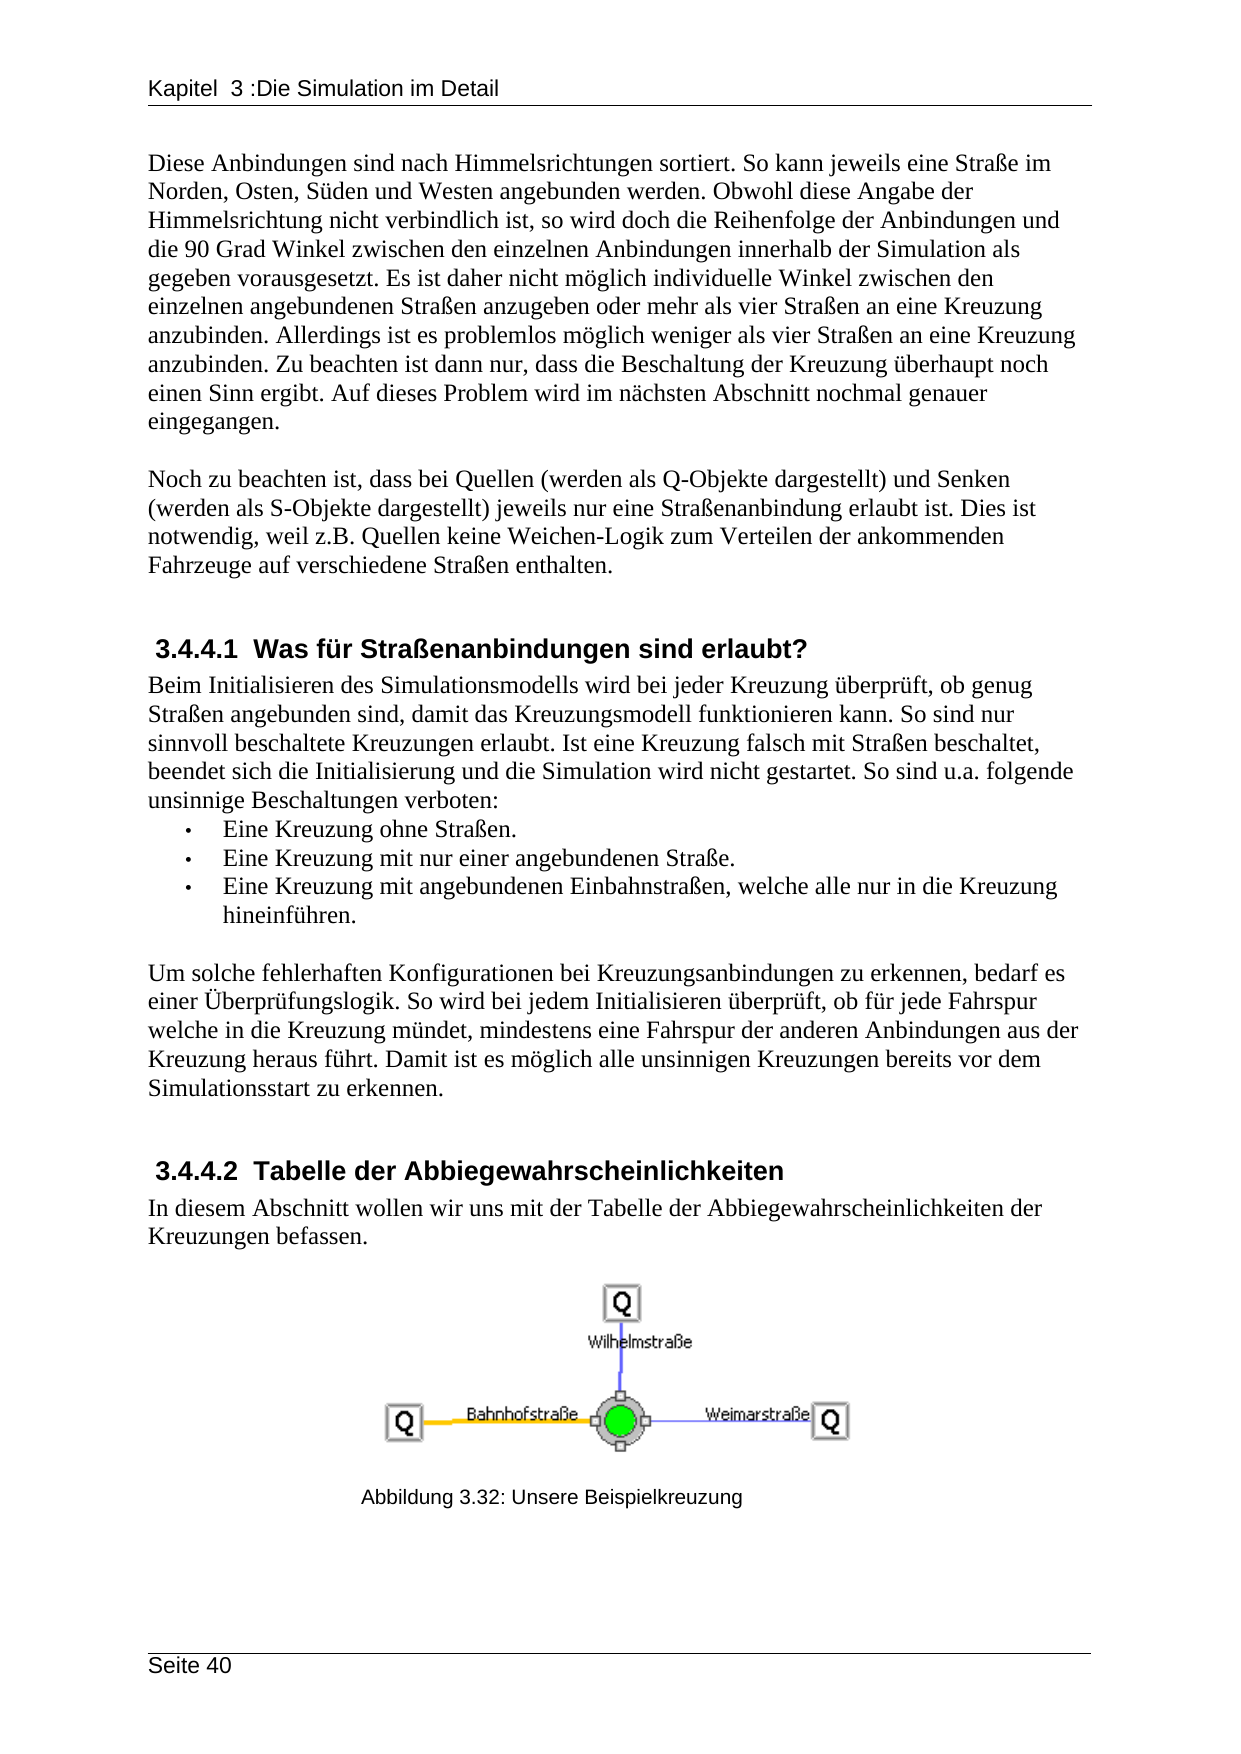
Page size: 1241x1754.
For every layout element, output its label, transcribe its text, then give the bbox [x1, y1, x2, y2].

text Diese Anbindungen sind nach Himmelsrichtungen sortiert. So kann jeweils eine Straße im Norden, Osten, Süden und Westen angebunden werden. Obwohl diese Angabe der Himmelsrichtung nicht verbindlich ist, so wird doch die Reihenfolge der Anbindungen und die 90 Grad Winkel zwischen den einzelnen Anbindungen innerhalb der Simulation als gegeben vorausgesetzt. Es ist daher nicht möglich individuelle Winkel zwischen den einzelnen angebundenen Straßen anzugeben oder mehr als vier Straßen an eine Kreuzung anzubinden. Allerdings ist es problemlos möglich weniger als vier Straßen an eine Kreuzung anzubinden. Zu beachten ist dann nur, dass die Beschaltung der Kreuzung überhaupt noch einen Sinn ergibt. Auf dieses Problem wird im nächsten Abschnitt nochmal genauer eingegangen. [148, 148, 1092, 435]
subtitle Tabelle der Abbiegewahrscheinlichkeiten [148, 1155, 1092, 1186]
text Noch zu beachten ist, dass bei Quellen (werden als Q-Objekte dargestellt) und Senken (werden als S-Objekte dargestellt) jeweils nur eine Straßenanbindung erlaubt ist. Dies ist notwendig, weil z.B. Quellen keine Weichen-Logik zum Verteilen der ankommenden Fahrzeuge auf verschiedene Straßen enthalten. [148, 464, 1092, 579]
subtitle Was für Straßenanbindungen sind erlaubt? [148, 633, 1092, 664]
list Eine Kreuzung mit nur einer angebundenen Straße. [185, 843, 1092, 871]
list Eine Kreuzung mit angebundenen Einbahnstraßen, welche alle nur in die Kreuzung hineinführen. [185, 871, 1092, 929]
text Beim Initialisieren des Simulationsmodells wird bei jeder Kreuzung überprüft, ob genug Straßen angebunden sind, damit das Kreuzungsmodell funktionieren kann. So sind nur sinnvoll beschaltete Kreuzungen erlaubt. Ist eine Kreuzung falsch mit Straßen beschaltet, beendet sich die Initialisierung und die Simulation wird nicht gestartet. So sind u.a. folgende unsinnige Beschaltungen verboten: [148, 670, 1092, 814]
picture [360, 1262, 880, 1485]
text Um solche fehlerhaften Konfigurationen bei Kreuzungsanbindungen zu erkennen, bedarf es einer Überprüfungslogik. So wird bei jedem Initialisieren überprüft, ob für jede Fahrspur welche in die Kreuzung mündet, mindestens eine Fahrspur der anderen Anbindungen aus der Kreuzung heraus führt. Damit ist es möglich alle unsinnigen Kreuzungen bereits vor dem Simulationsstart zu erkennen. [148, 958, 1092, 1101]
list Eine Kreuzung ohne Straßen. [185, 814, 1092, 843]
text Abbildung 3.32: Unsere Beispielkreuzung [361, 1485, 879, 1508]
text In diesem Abschnitt wollen wir uns mit der Tabelle der Abbiegewahrscheinlichkeiten der Kreuzungen befassen. [148, 1193, 1092, 1250]
